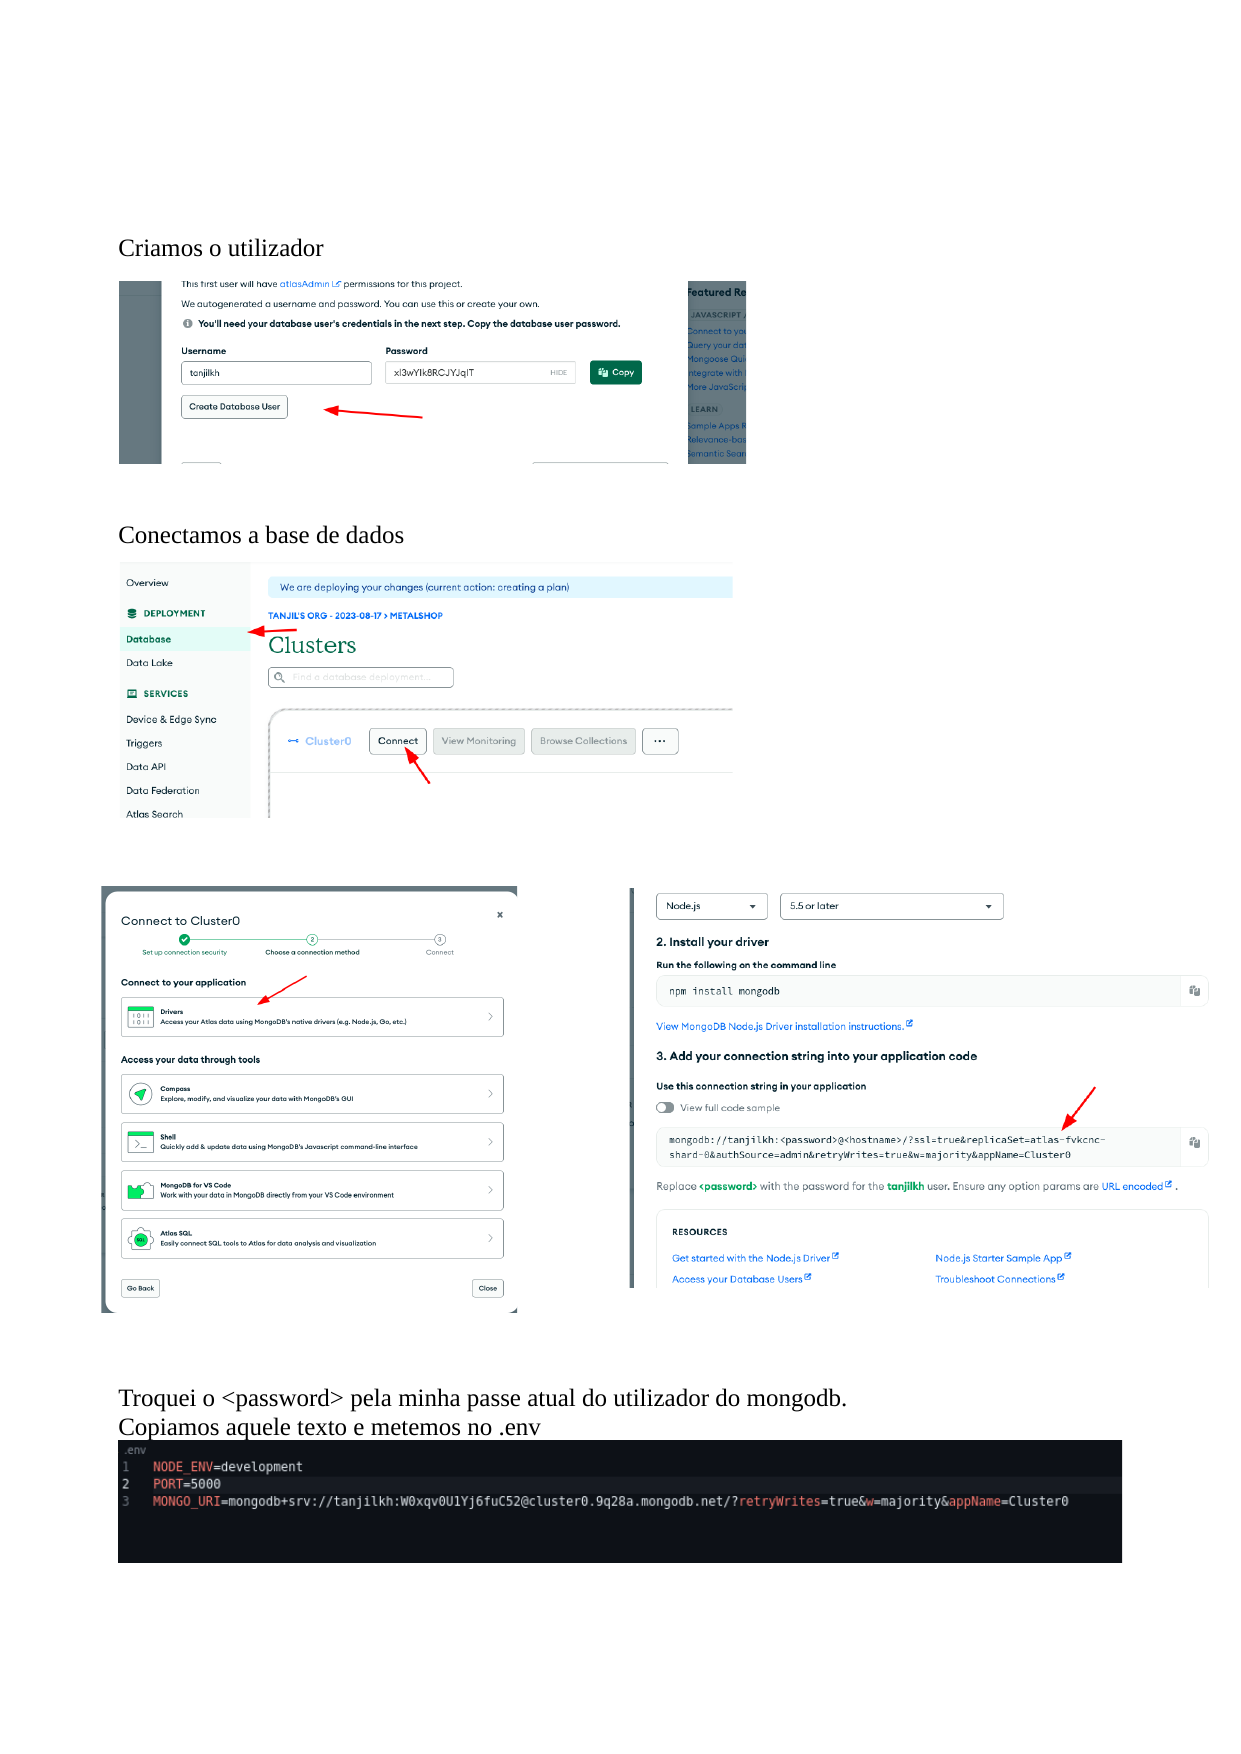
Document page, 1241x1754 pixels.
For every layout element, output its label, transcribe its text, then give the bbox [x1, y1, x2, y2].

picture [119, 281, 747, 464]
picture [629, 888, 1210, 1288]
picture [119, 562, 733, 818]
text Conectamos a base de dados [118, 521, 1122, 549]
picture [118, 1440, 1123, 1563]
text Troquei o <password> pela minha passe atual do utilizador do mongodb. [118, 1383, 1122, 1412]
text Copiamos aquele texto e metemos no .env [118, 1412, 1122, 1440]
picture [101, 886, 518, 1313]
text Criamos o utilizador [118, 233, 1122, 262]
